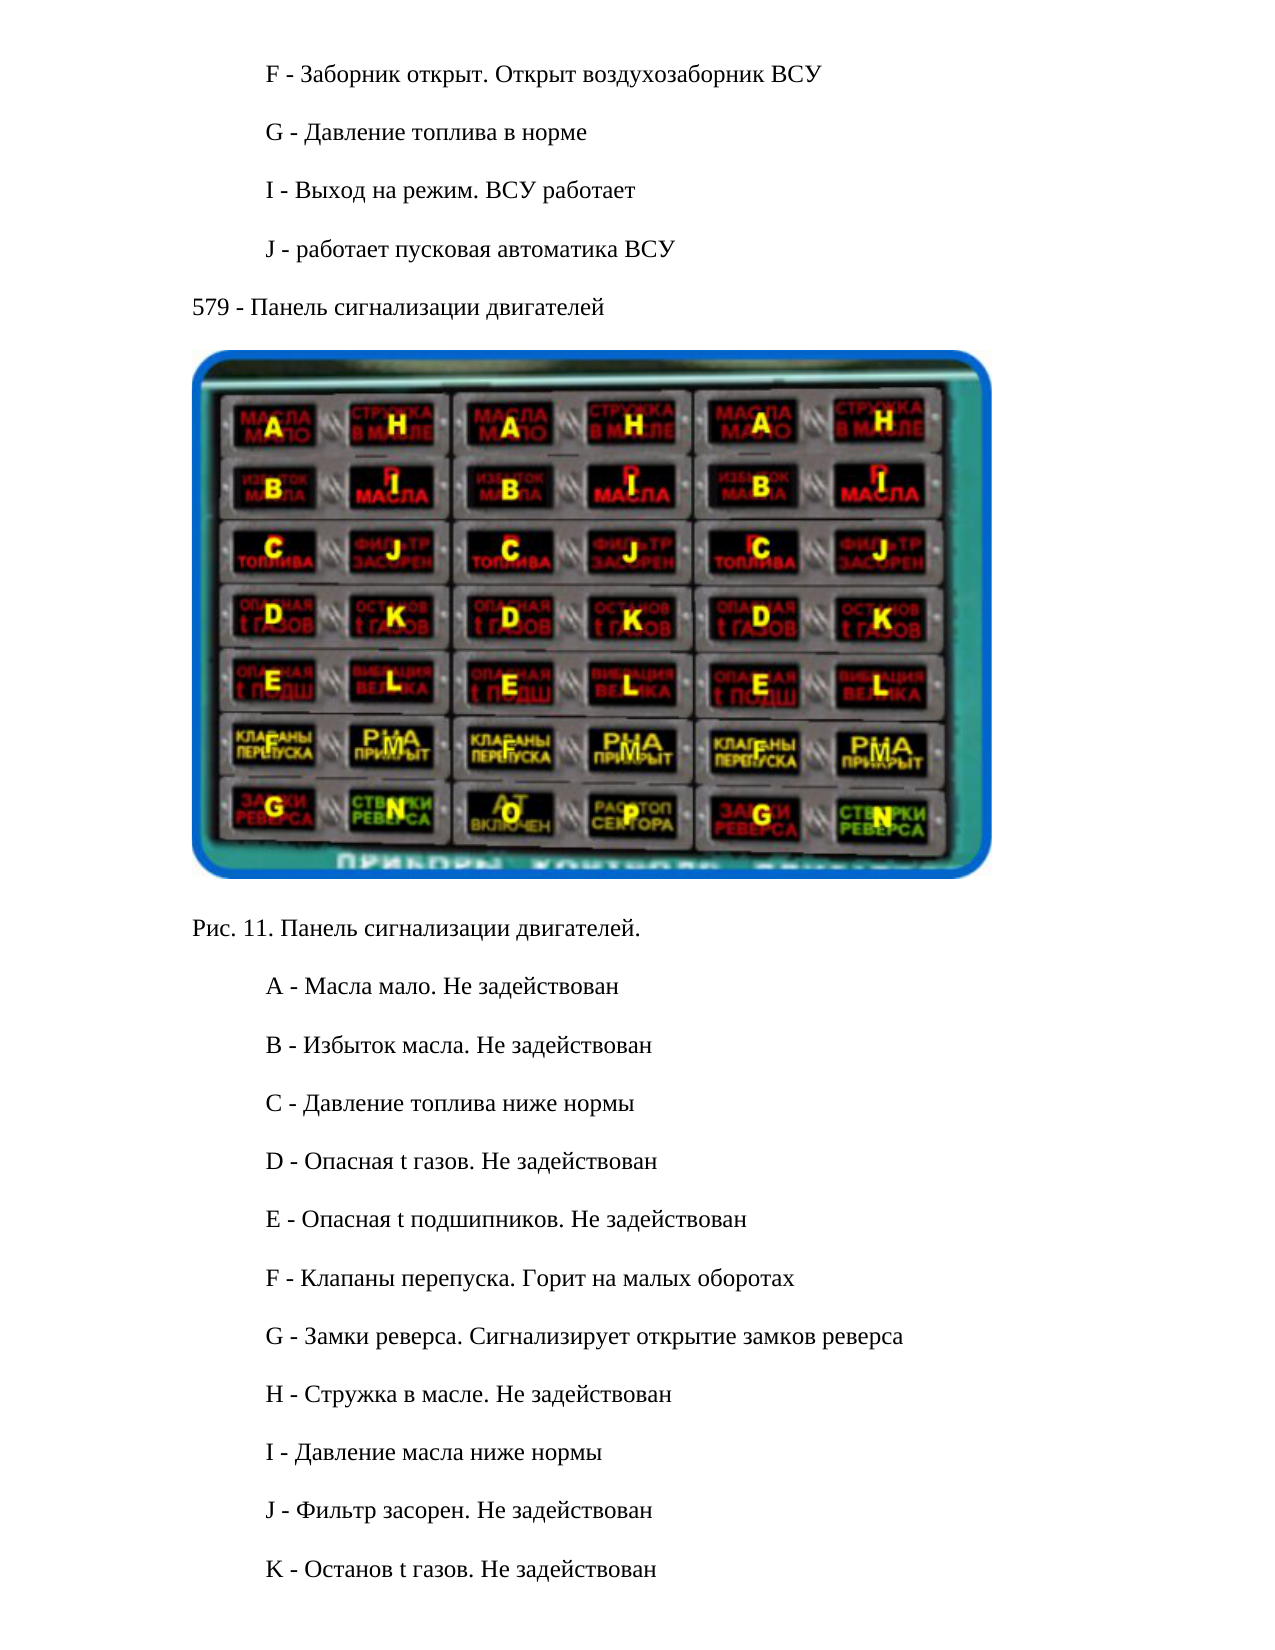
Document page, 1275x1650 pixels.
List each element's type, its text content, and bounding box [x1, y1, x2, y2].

list F - Заборник открыт. Открыт воздухозаборник ВСУ [236, 59, 1216, 88]
list J - Фильтр засорен. Не задействован [236, 1496, 1216, 1524]
list A - Масла мало. Не задействован [236, 971, 1216, 1000]
list E - Опасная t подшипников. Не задействован [236, 1204, 1216, 1233]
list I - Давление масла ниже нормы [236, 1437, 1216, 1466]
list C - Давление топлива ниже нормы [236, 1088, 1216, 1117]
picture [191, 350, 992, 879]
list F - Клапаны перепуска. Горит на малых оборотах [236, 1263, 1216, 1291]
list G - Давление топлива в норме [236, 117, 1216, 146]
list G - Замки реверса. Сигнализирует открытие замков реверса [236, 1321, 1216, 1349]
list J - работает пусковая автоматика ВСУ [236, 234, 1216, 262]
list Рис. 11. Панель сигнализации двигателей. [162, 913, 1216, 942]
list D - Опасная t газов. Не задействован [236, 1146, 1216, 1175]
list B - Избыток масла. Не задействован [236, 1030, 1216, 1058]
list K - Останов t газов. Не задействован [236, 1554, 1216, 1582]
list H - Стружка в масле. Не задействован [236, 1379, 1216, 1408]
list I - Выход на режим. ВСУ работает [236, 176, 1216, 204]
list 579 - Панель сигнализации двигателей [162, 292, 1216, 321]
